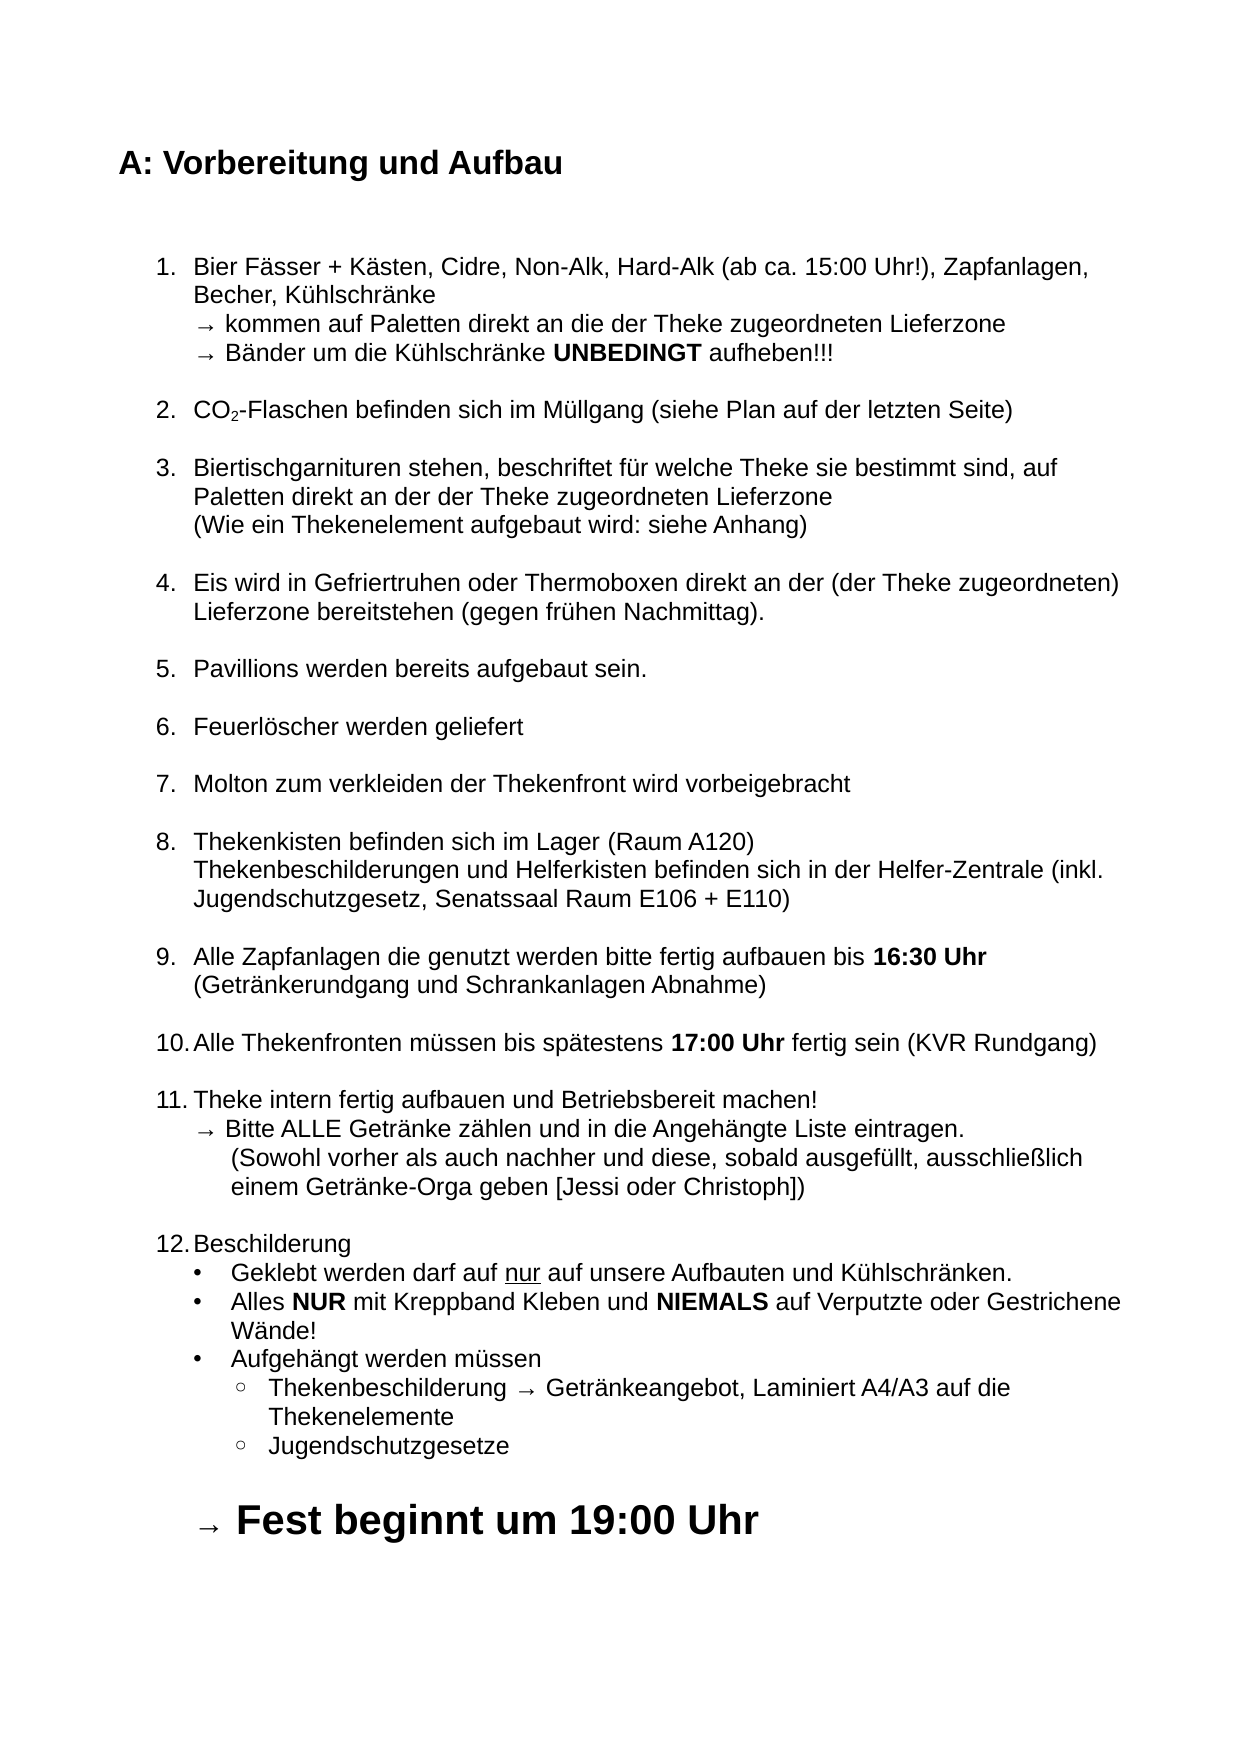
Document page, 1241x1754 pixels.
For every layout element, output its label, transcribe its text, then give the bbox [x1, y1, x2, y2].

list → Fest beginnt um 19:00 Uhr [156, 1496, 1122, 1544]
list Eis wird in Gefriertruhen oder Thermoboxen direkt an der (der Theke zugeordneten) Lieferzone bereitstehen (gegen frühen Nachmittag). [156, 568, 1122, 626]
list Feuerlöscher werden geliefert [156, 712, 1122, 741]
list Thekenkisten befinden sich im Lager (Raum A120) [156, 827, 1122, 856]
list → Bänder um die Kühlschränke UNBEDINGT aufheben!!! [156, 338, 1122, 367]
list Alle Zapfanlagen die genutzt werden bitte fertig aufbauen bis 16:30 Uhr (Getränkerundgang und Schrankanlagen Abnahme) [156, 942, 1122, 999]
list → Bitte ALLE Getränke zählen und in die Angehängte Liste eintragen. [156, 1114, 1122, 1143]
list Bier Fässer + Kästen, Cidre, Non-Alk, Hard-Alk (ab ca. 15:00 Uhr!), Zapfanlagen, Becher, Kühlschränke [156, 252, 1122, 309]
list Beschilderung [156, 1229, 1122, 1258]
list → kommen auf Paletten direkt an die der Theke zugeordneten Lieferzone [156, 309, 1122, 338]
list Biertischgarnituren stehen, beschriftet für welche Theke sie bestimmt sind, auf Paletten direkt an der der Theke zugeordneten Lieferzone [156, 453, 1122, 511]
list Alles NUR mit Kreppband Kleben und NIEMALS auf Verputzte oder Gestrichene Wände! [193, 1287, 1122, 1344]
list CO2-Flaschen befinden sich im Müllgang (siehe Plan auf der letzten Seite) [156, 396, 1122, 424]
subtitle A: Vorbereitung und Aufbau [118, 143, 1122, 182]
list Molton zum verkleiden der Thekenfront wird vorbeigebracht [156, 769, 1122, 798]
list Thekenbeschilderungen und Helferkisten befinden sich in der Helfer-Zentrale (inkl. Jugendschutzgesetz, Senatssaal Raum E106 + E110) [156, 856, 1122, 913]
list Jugendschutzgesetze [231, 1431, 1122, 1460]
list Alle Thekenfronten müssen bis spätestens 17:00 Uhr fertig sein (KVR Rundgang) [156, 1028, 1122, 1057]
list Theke intern fertig aufbauen und Betriebsbereit machen! [156, 1086, 1122, 1114]
list Thekenbeschilderung → Getränkeangebot, Laminiert A4/A3 auf die Thekenelemente [231, 1373, 1122, 1431]
list Pavillions werden bereits aufgebaut sein. [156, 654, 1122, 683]
list (Wie ein Thekenelement aufgebaut wird: siehe Anhang) [156, 511, 1122, 539]
list Geklebt werden darf auf nur auf unsere Aufbauten und Kühlschränken. [193, 1258, 1122, 1287]
list (Sowohl vorher als auch nachher und diese, sobald ausgefüllt, ausschließlich einem Getränke-Orga geben [Jessi oder Christoph]) [193, 1143, 1122, 1201]
list Aufgehängt werden müssen [193, 1344, 1122, 1373]
